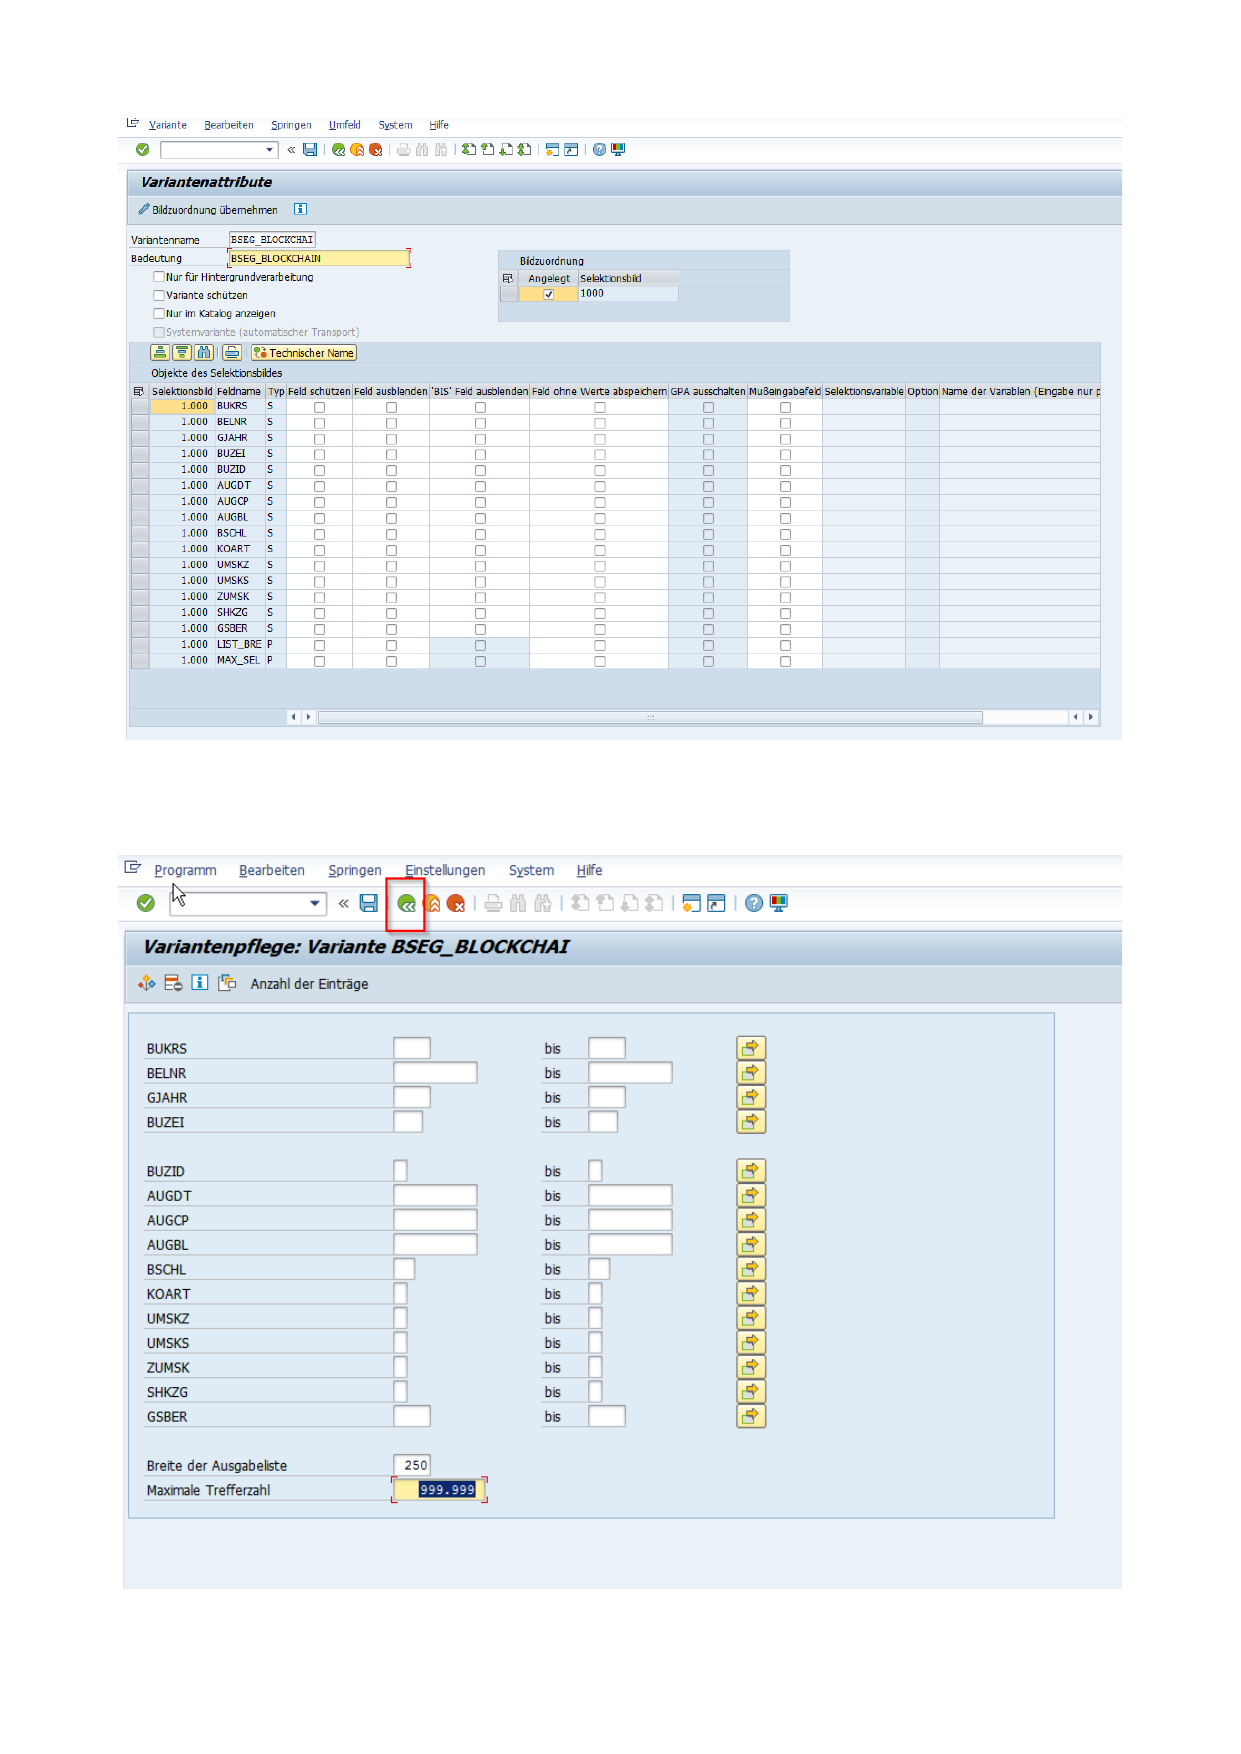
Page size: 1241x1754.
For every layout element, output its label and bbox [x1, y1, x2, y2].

picture [118, 855, 1123, 1589]
picture [118, 118, 1123, 740]
